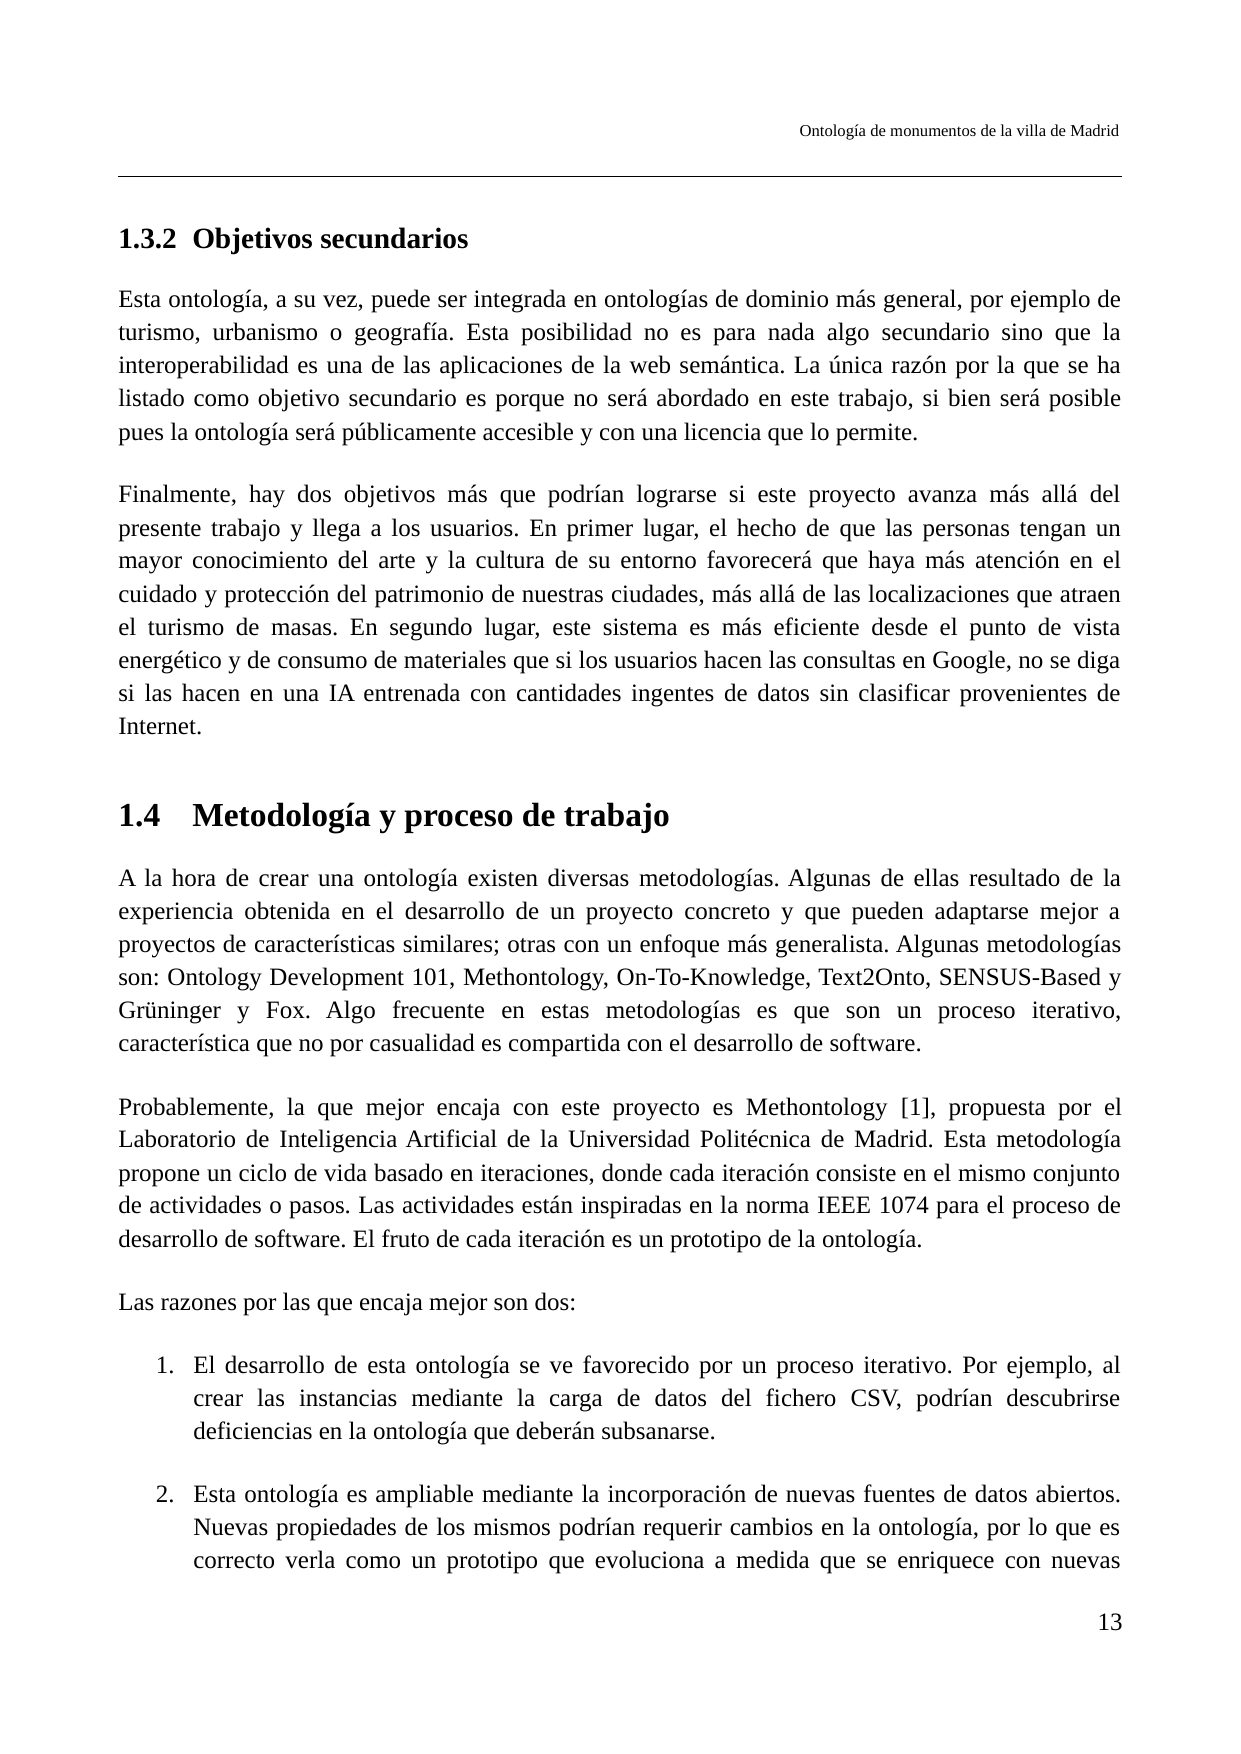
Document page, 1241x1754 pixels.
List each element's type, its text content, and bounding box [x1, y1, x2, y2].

list Esta ontología es ampliable mediante la incorporación de nuevas fuentes de datos abiertos. Nuevas propiedades de los mismos podrían requerir cambios en la ontología, por lo que es correcto verla como un prototipo que evoluciona a medida que se enriquece con nuevas [156, 1479, 1122, 1573]
subtitle Objetivos secundarios [118, 221, 1122, 254]
text Finalmente, hay dos objetivos más que podrían lograrse si este proyecto avanza más allá del presente trabajo y llega a los usuarios. En primer lugar, el hecho de que las personas tengan un mayor conocimiento del arte y la cultura de su entorno favorecerá que haya más atención en el cuidado y protección del patrimonio de nuestras ciudades, más allá de las localizaciones que atraen el turismo de masas. En segundo lugar, este sistema es más eficiente desde el punto de vista energético y de consumo de materiales que si los usuarios hacen las consultas en Google, no se diga si las hacen en una IA entrenada con cantidades ingentes de datos sin clasificar provenientes de Internet. [118, 479, 1122, 739]
text Las razones por las que encaja mejor son dos: [118, 1287, 1122, 1315]
text Esta ontología, a su vez, puede ser integrada en ontologías de dominio más general, por ejemplo de turismo, urbanismo o geografía. Esta posibilidad no es para nada algo secundario sino que la interoperabilidad es una de las aplicaciones de la web semántica. La única razón por la que se ha listado como objetivo secundario es porque no será abordado en este trabajo, si bien será posible pues la ontología será públicamente accesible y con una licencia que lo permite. [118, 284, 1122, 445]
list El desarrollo de esta ontología se ve favorecido por un proceso iterativo. Por ejemplo, al crear las instancias mediante la carga de datos del fichero CSV, podrían descubrirse deficiencias en la ontología que deberán subsanarse. [156, 1350, 1122, 1444]
subtitle Metodología y proceso de trabajo [118, 795, 1122, 833]
text Probablemente, la que mejor encaja con este proyecto es Methontology [1], propuesta por el Laboratorio de Inteligencia Artificial de la Universidad Politécnica de Madrid. Esta metodología propone un ciclo de vida basado en iteraciones, donde cada iteración consiste en el mismo conjunto de actividades o pasos. Las actividades están inspiradas en la norma IEEE 1074 para el proceso de desarrollo de software. El fruto de cada iteración es un prototipo de la ontología. [118, 1092, 1122, 1252]
text A la hora de crear una ontología existen diversas metodologías. Algunas de ellas resultado de la experiencia obtenida en el desarrollo de un proyecto concreto y que pueden adaptarse mejor a proyectos de características similares; otras con un enfoque más generalista. Algunas metodologías son: Ontology Development 101, Methontology, On-To-Knowledge, Text2Onto, SENSUS-Based y Grüninger y Fox. Algo frecuente en estas metodologías es que son un proceso iterativo, característica que no por casualidad es compartida con el desarrollo de software. [118, 863, 1122, 1057]
